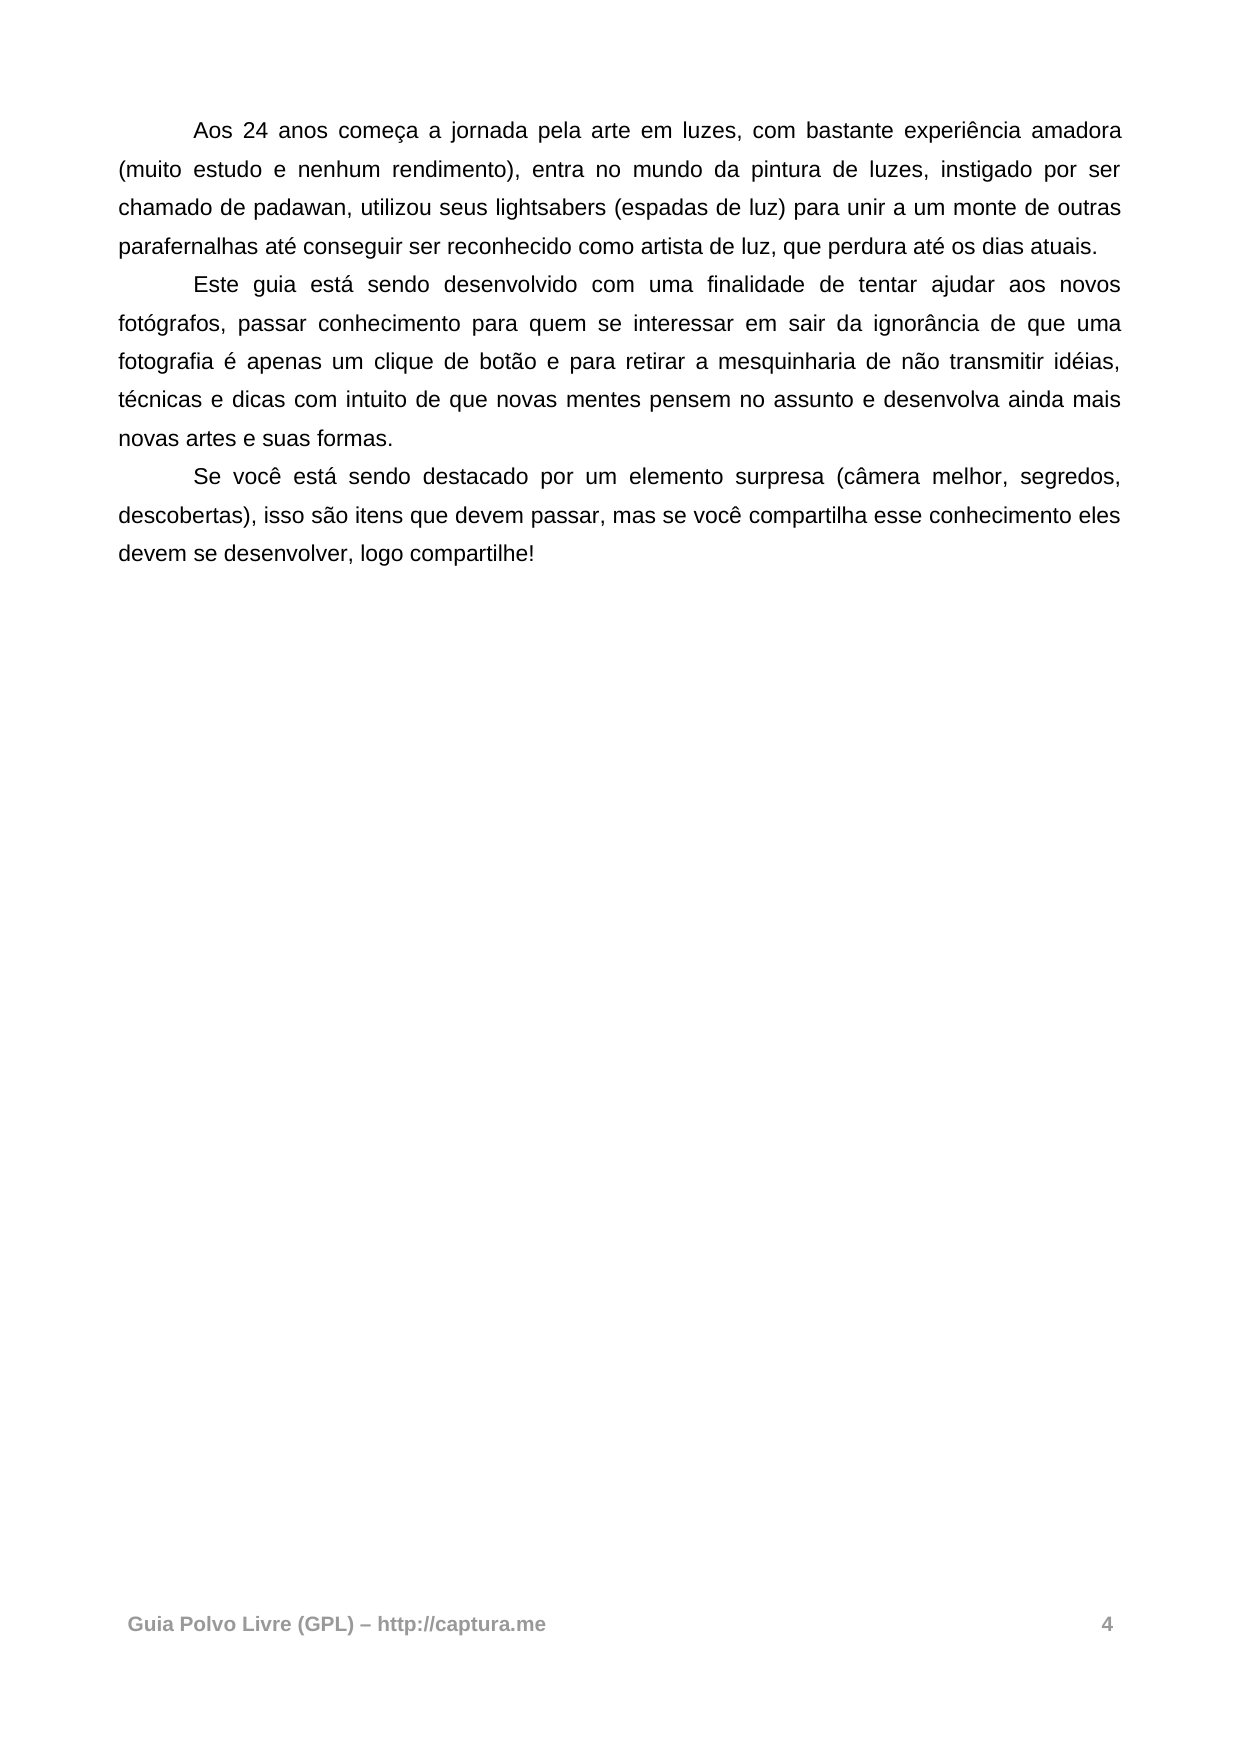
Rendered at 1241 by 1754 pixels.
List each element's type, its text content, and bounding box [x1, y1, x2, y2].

text Este guia está sendo desenvolvido com uma finalidade de tentar ajudar aos novos fotógrafos, passar conhecimento para quem se interessar em sair da ignorância de que uma fotografia é apenas um clique de botão e para retirar a mesquinharia de não transmitir idéias, técnicas e dicas com intuito de que novas mentes pensem no assunto e desenvolva ainda mais novas artes e suas formas. [118, 272, 1122, 451]
text Aos 24 anos começa a jornada pela arte em luzes, com bastante experiência amadora (muito estudo e nenhum rendimento), entra no mundo da pintura de luzes, instigado por ser chamado de padawan, utilizou seus lightsabers (espadas de luz) para unir a um monte de outras parafernalhas até conseguir ser reconhecido como artista de luz, que perdura até os dias atuais. [118, 118, 1122, 259]
text Se você está sendo destacado por um elemento surpresa (câmera melhor, segredos, descobertas), isso são itens que devem passar, mas se você compartilha esse conhecimento eles devem se desenvolver, logo compartilhe! [118, 464, 1122, 567]
